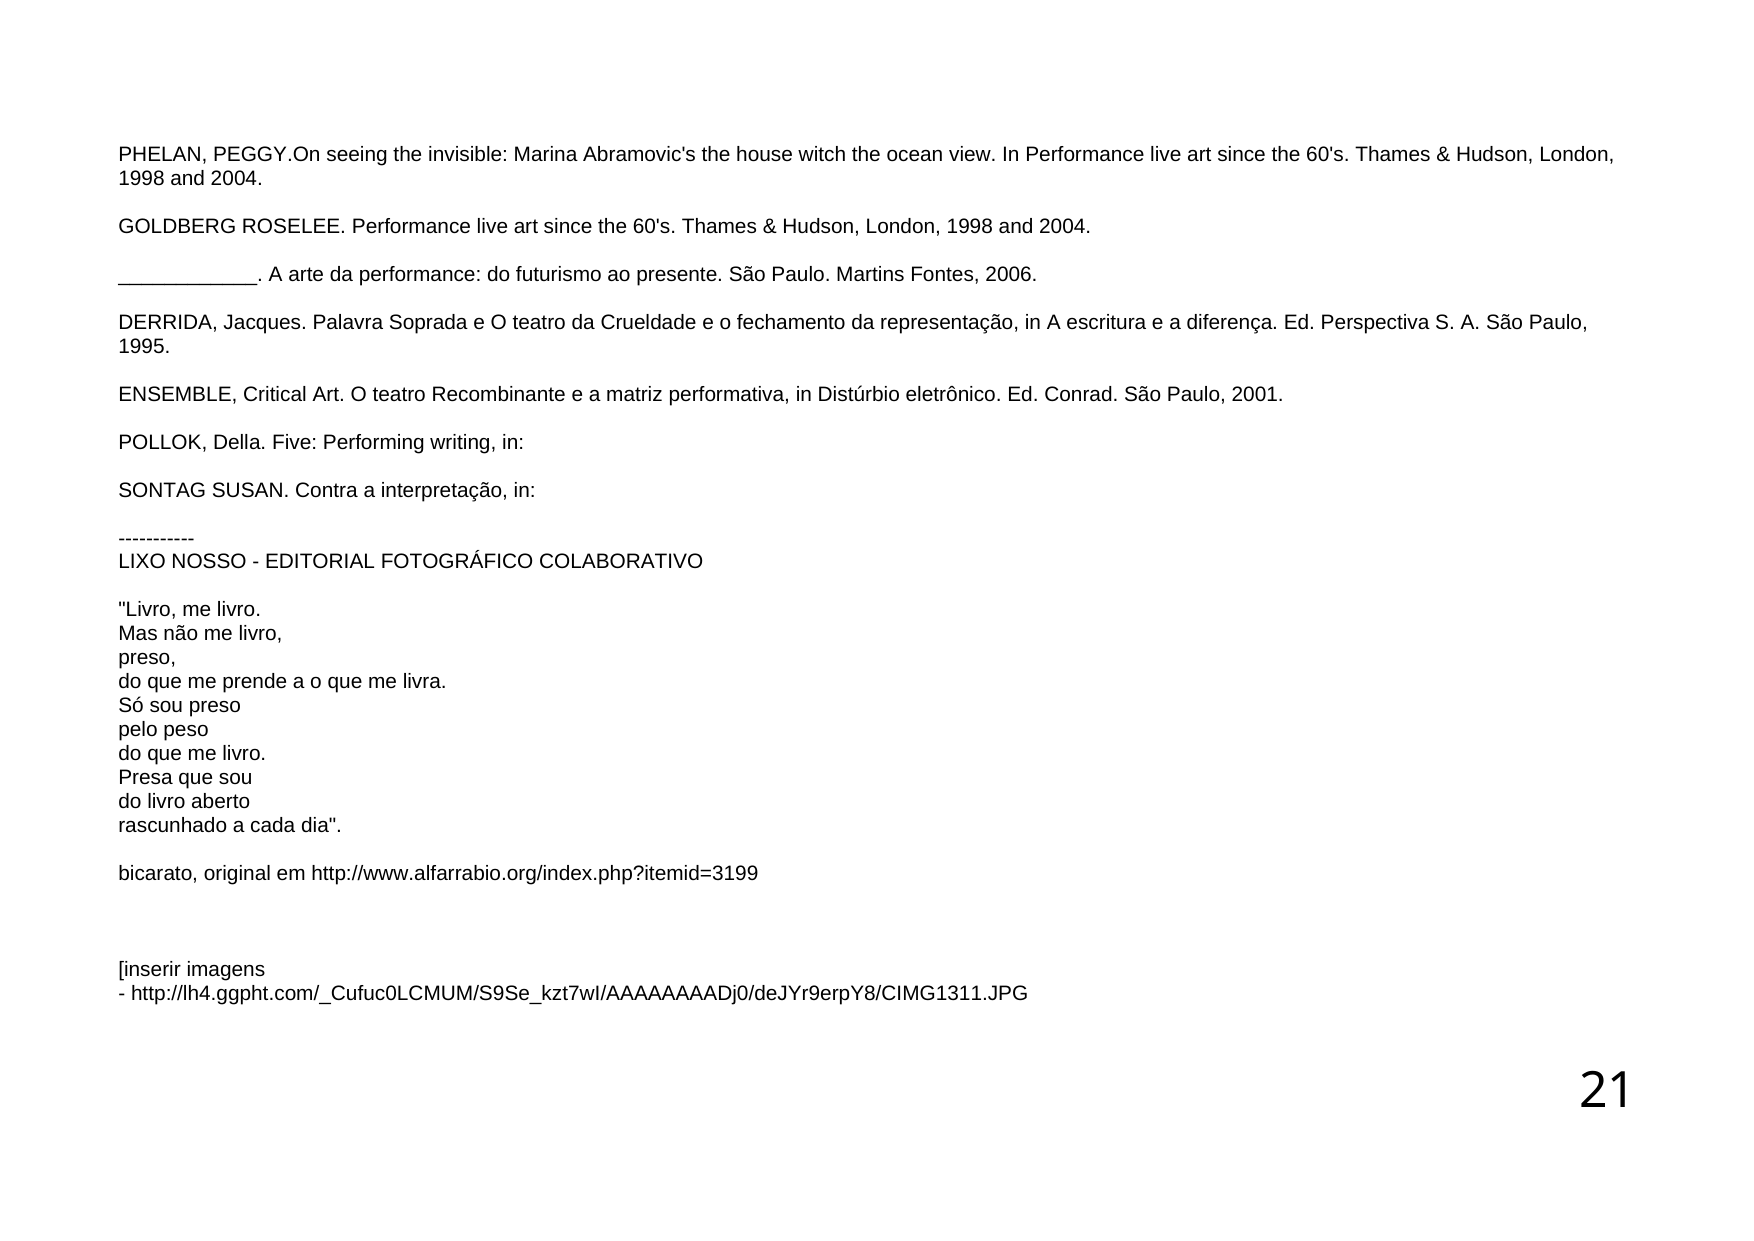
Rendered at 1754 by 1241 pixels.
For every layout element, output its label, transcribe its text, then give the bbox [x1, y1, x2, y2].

text [inserir imagens [118, 957, 1636, 981]
text do que me livro. [118, 741, 1636, 765]
text DERRIDA, Jacques. Palavra Soprada e O teatro da Crueldade e o fechamento da representação, in A escritura e a diferença. Ed. Perspectiva S. A. São Paulo, 1995. [118, 310, 1636, 358]
text Presa que sou [118, 765, 1636, 789]
text SONTAG SUSAN. Contra a interpretação, in: [118, 477, 1636, 501]
text Mas não me livro, [118, 621, 1636, 645]
text PHELAN, PEGGY.On seeing the invisible: Marina Abramovic's the house witch the ocean view. In Performance live art since the 60's. Thames & Hudson, London, 1998 and 2004. [118, 142, 1636, 190]
text rascunhado a cada dia". [118, 813, 1636, 837]
text GOLDBERG ROSELEE. Performance live art since the 60's. Thames & Hudson, London, 1998 and 2004. [118, 214, 1636, 238]
text do que me prende a o que me livra. [118, 669, 1636, 693]
text Só sou preso [118, 693, 1636, 717]
text preso, [118, 645, 1636, 669]
text ____________. A arte da performance: do futurismo ao presente. São Paulo. Martins Fontes, 2006. [118, 262, 1636, 286]
text POLLOK, Della. Five: Performing writing, in: [118, 429, 1636, 453]
text LIXO NOSSO - EDITORIAL FOTOGRÁFICO COLABORATIVO [118, 549, 1636, 573]
text - http://lh4.ggpht.com/_Cufuc0LCMUM/S9Se_kzt7wI/AAAAAAAADj0/deJYr9erpY8/CIMG1311.JPG [118, 981, 1636, 1004]
text ENSEMBLE, Critical Art. O teatro Recombinante e a matriz performativa, in Distúrbio eletrônico. Ed. Conrad. São Paulo, 2001. [118, 382, 1636, 406]
text pelo peso [118, 717, 1636, 741]
text bicarato, original em http://www.alfarrabio.org/index.php?itemid=3199 [118, 861, 1636, 885]
text do livro aberto [118, 789, 1636, 813]
text "Livro, me livro. [118, 597, 1636, 621]
text ----------- [118, 525, 1636, 549]
